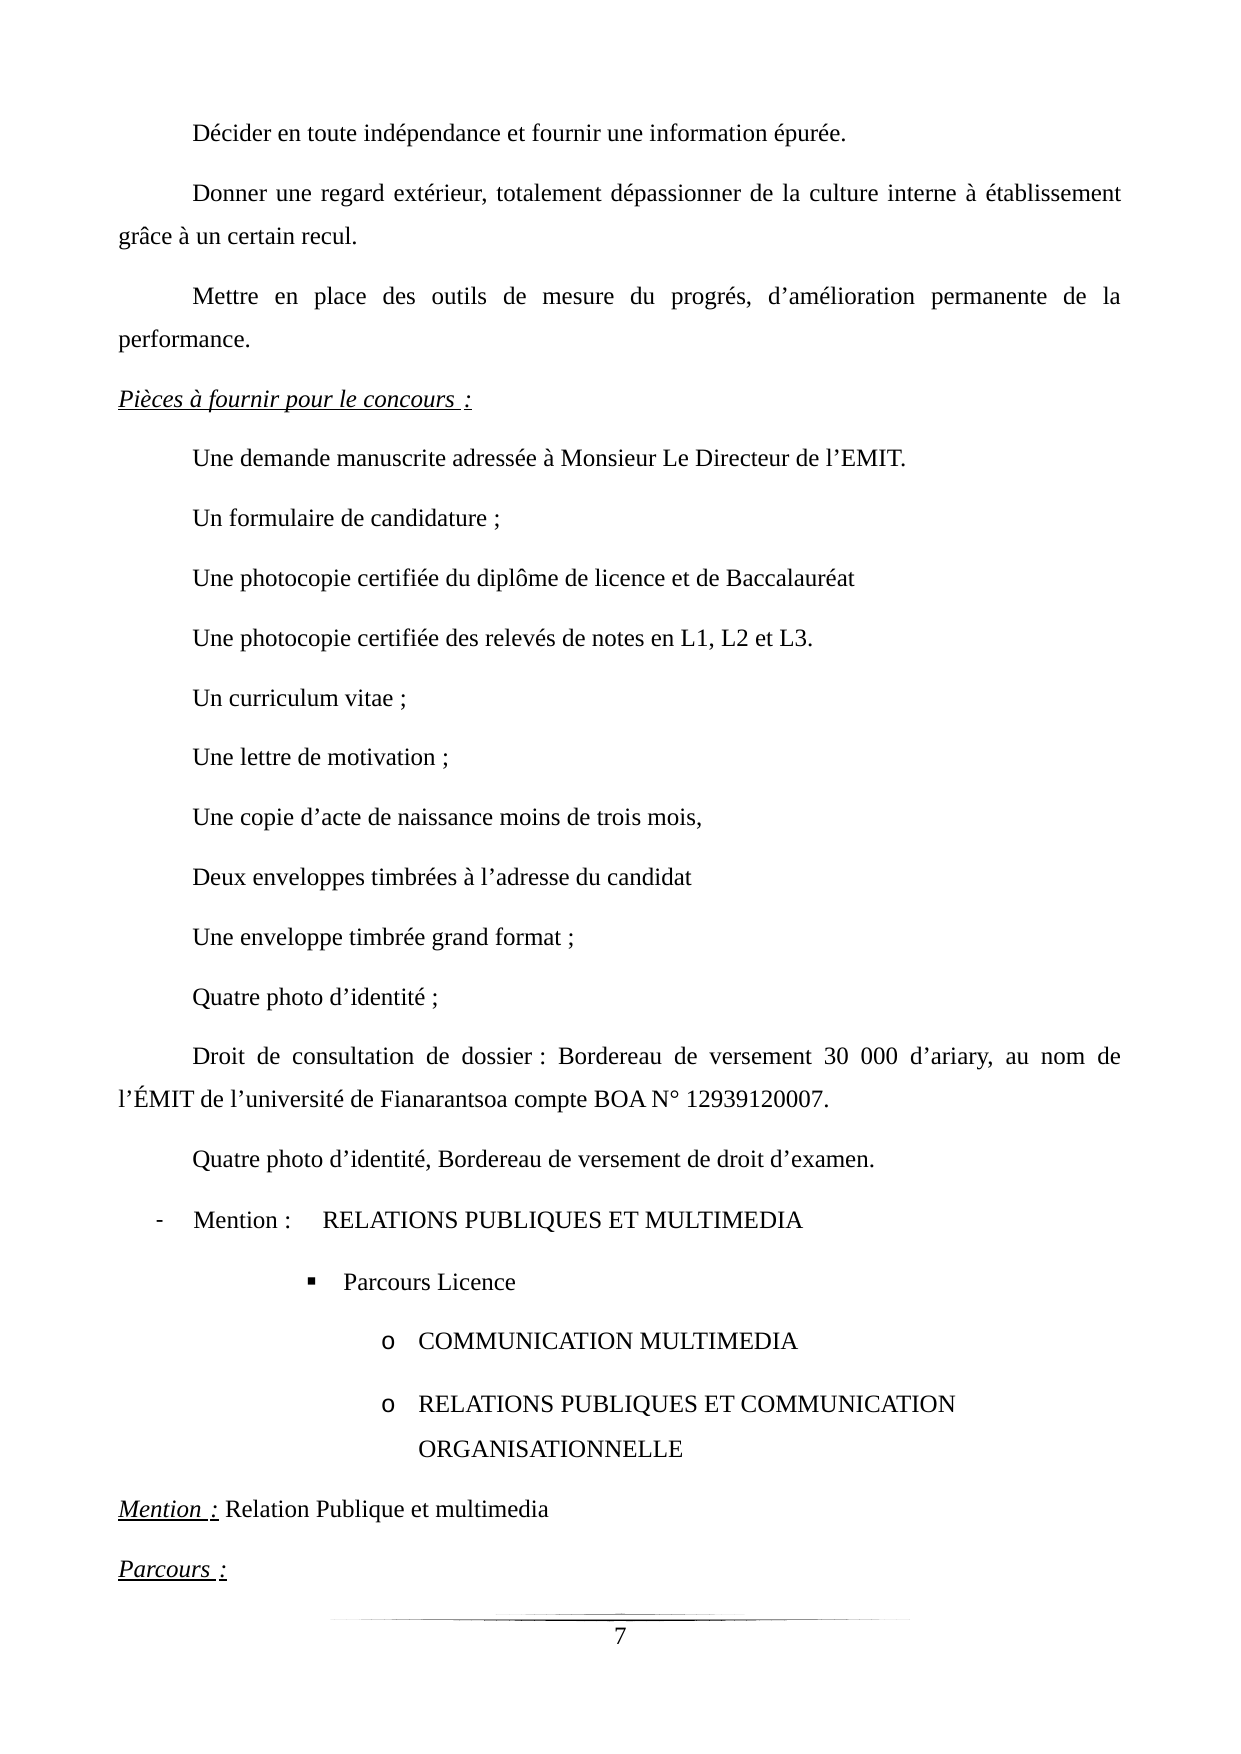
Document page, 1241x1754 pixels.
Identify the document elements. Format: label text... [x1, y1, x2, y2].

list Mention : RELATIONS PUBLIQUES ET MULTIMEDIA [156, 1204, 1122, 1235]
list RELATIONS PUBLIQUES ET COMMUNICATION ORGANISATIONNELLE [381, 1389, 1122, 1463]
text Une lettre de motivation ; [118, 742, 1122, 771]
text Une photocopie certifiée du diplôme de licence et de Baccalauréat [118, 563, 1122, 592]
text Une photocopie certifiée des relevés de notes en L1, L2 et L3. [118, 623, 1122, 652]
text Quatre photo d’identité ; [118, 982, 1122, 1010]
list Parcours Licence [306, 1267, 1122, 1295]
text Mention : Relation Publique et multimedia [118, 1494, 1122, 1523]
text Pièces à fournir pour le concours : [118, 384, 1122, 412]
text Droit de consultation de dossier : Bordereau de versement 30 000 d’ariary, au nom de l’ÉMIT de l’université de Fianarantsoa compte BOA N° 12939120007. [118, 1041, 1122, 1113]
text Mettre en place des outils de mesure du progrés, d’amélioration permanente de la performance. [118, 281, 1122, 353]
text Quatre photo d’identité, Bordereau de versement de droit d’examen. [118, 1144, 1122, 1173]
text Un curriculum vitae ; [118, 683, 1122, 711]
text Un formulaire de candidature ; [118, 503, 1122, 532]
text Donner une regard extérieur, totalement dépassionner de la culture interne à établissement grâce à un certain recul. [118, 178, 1122, 250]
text Une copie d’acte de naissance moins de trois mois, [118, 802, 1122, 831]
list COMMUNICATION MULTIMEDIA [381, 1326, 1122, 1357]
picture [171, 1613, 1069, 1622]
text Décider en toute indépendance et fournir une information épurée. [118, 118, 1122, 147]
text Parcours : [118, 1554, 1122, 1583]
text Deux enveloppes timbrées à l’adresse du candidat [118, 862, 1122, 891]
text Une enveloppe timbrée grand format ; [118, 922, 1122, 951]
text Une demande manuscrite adressée à Monsieur Le Directeur de l’EMIT. [118, 443, 1122, 472]
